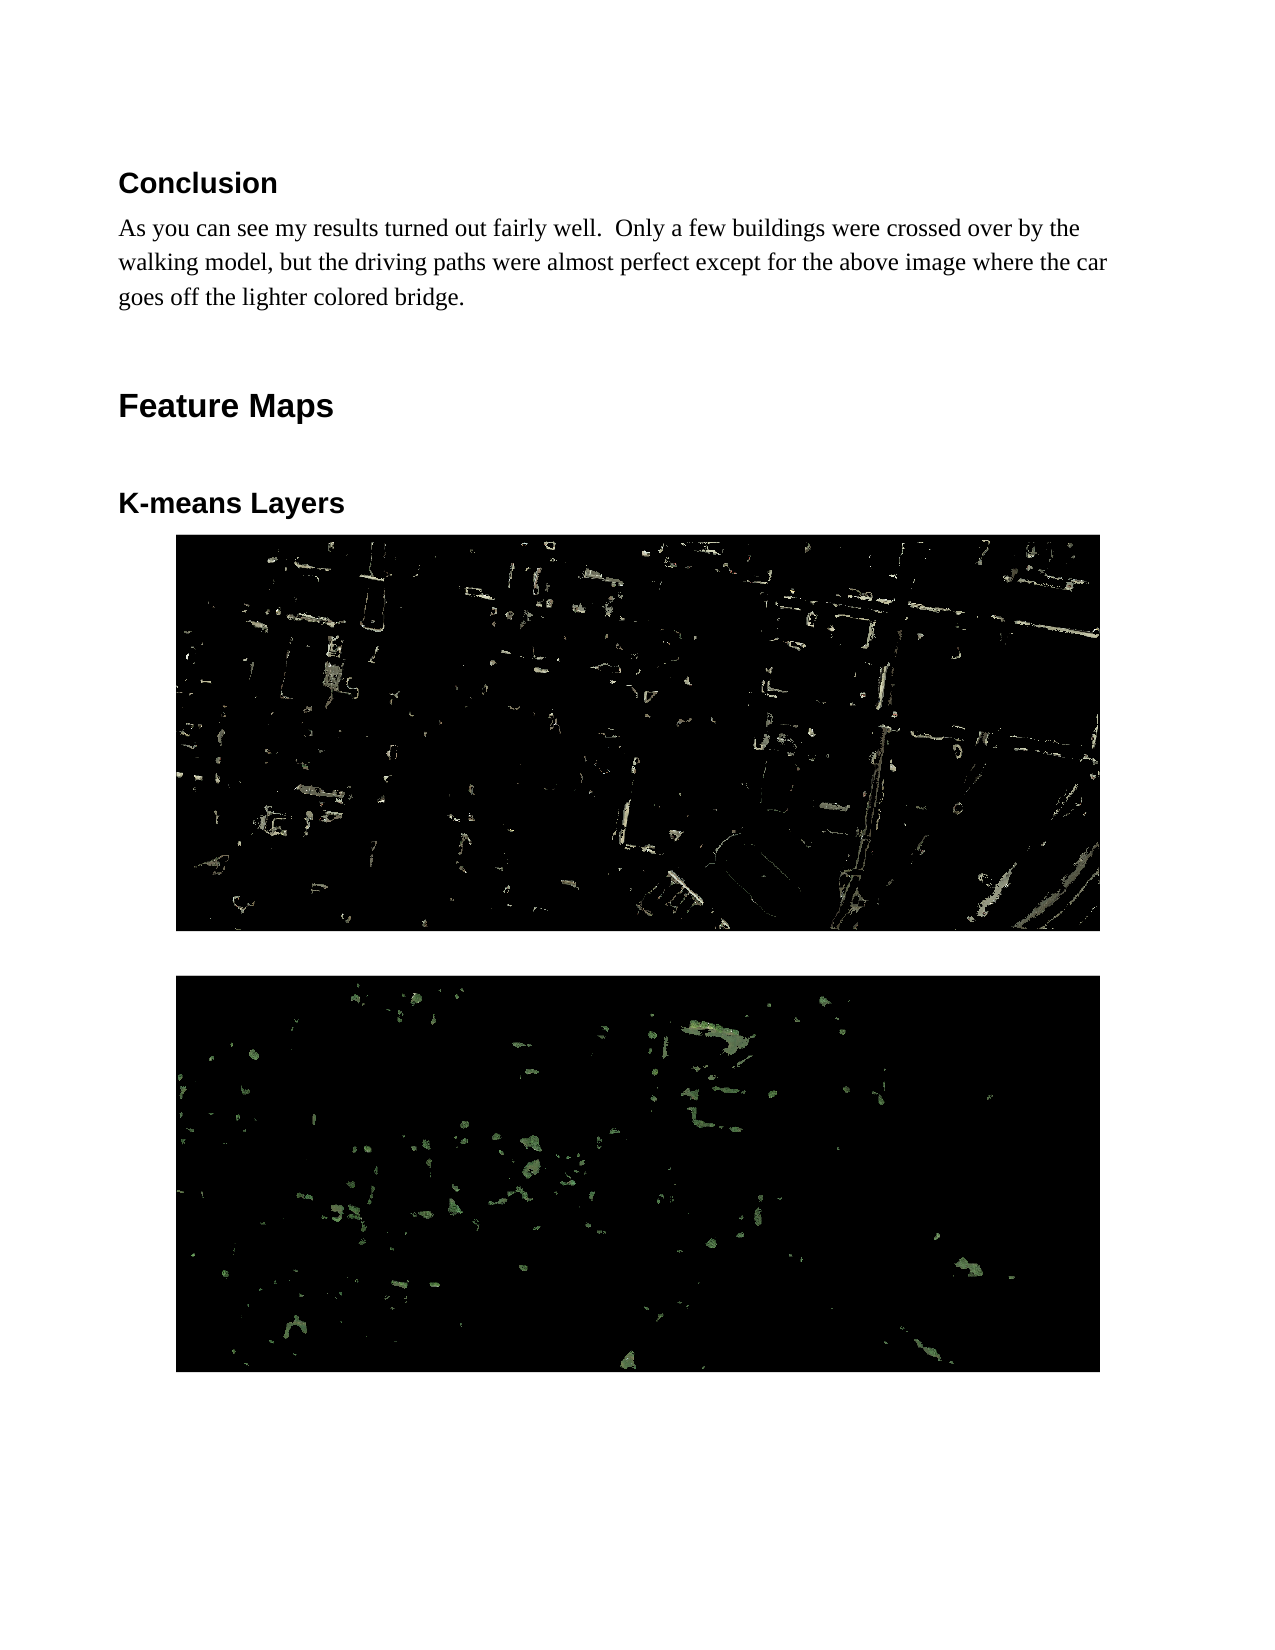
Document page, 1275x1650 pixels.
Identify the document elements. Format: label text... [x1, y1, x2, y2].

subtitle Conclusion [118, 166, 1157, 200]
subtitle Feature Maps [118, 386, 1157, 425]
text As you can see my results turned out fairly well. Only a few buildings were crossed over by the walking model, but the driving paths were almost perfect except for the above image where the car goes off the lighter colored bridge. [118, 213, 1157, 310]
picture [172, 974, 1103, 1375]
picture [173, 532, 1102, 934]
subtitle K-means Layers [118, 486, 1157, 520]
